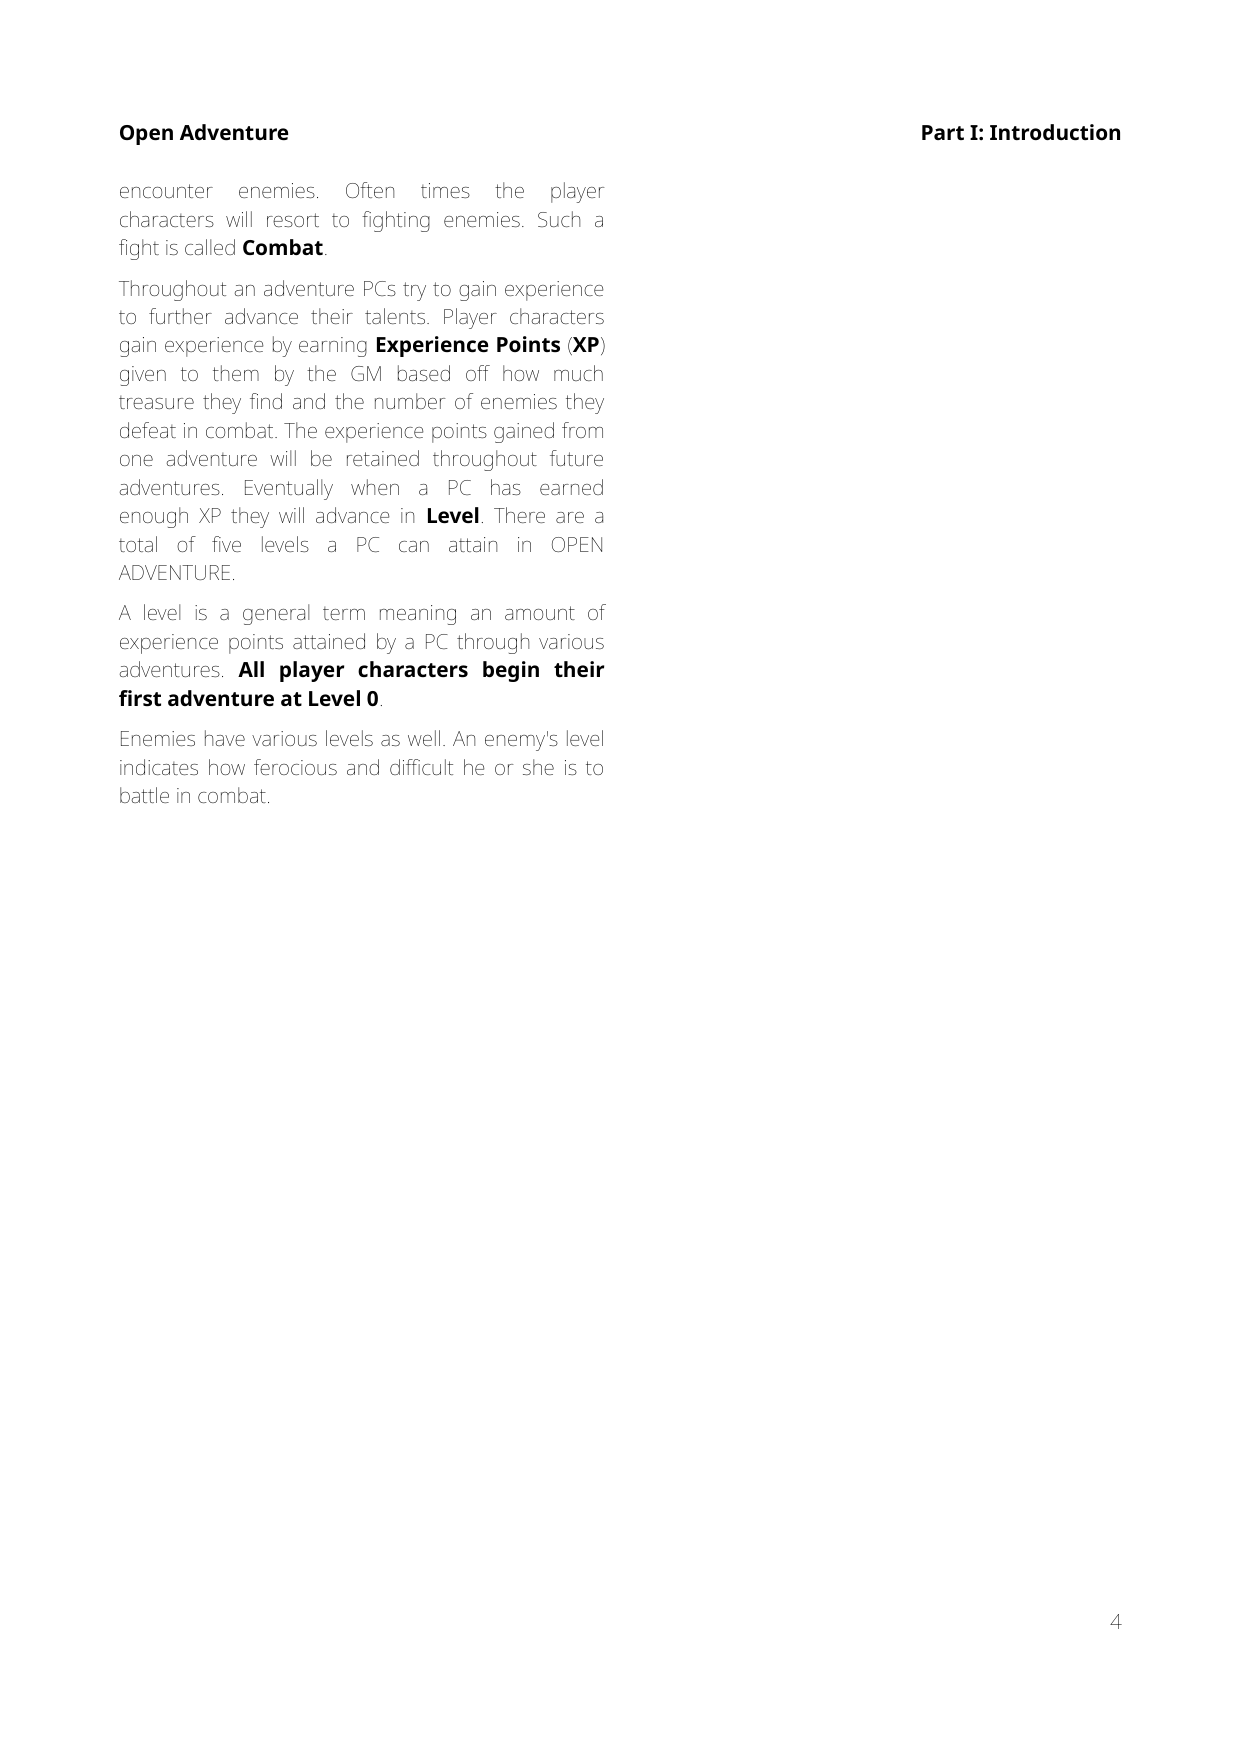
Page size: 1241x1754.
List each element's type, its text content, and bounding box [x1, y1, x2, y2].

text Throughout an adventure PCs try to gain experience to further advance their talents. Player characters gain experience by earning Experience Points (XP) given to them by the GM based off how much treasure they find and the number of enemies they defeat in combat. The experience points gained from one adventure will be retained throughout future adventures. Eventually when a PC has earned enough XP they will advance in Level. There are a total of five levels a PC can attain in OPEN ADVENTURE. [118, 274, 605, 587]
text encounter enemies. Often times the player characters will resort to fighting enemies. Such a fight is called Combat. [118, 176, 605, 262]
text Enemies have various levels as well. An enemy's level indicates how ferocious and difficult he or she is to battle in combat. [118, 724, 605, 809]
text A level is a general term meaning an amount of experience points attained by a PC through various adventures. All player characters begin their first adventure at Level 0. [118, 598, 605, 712]
